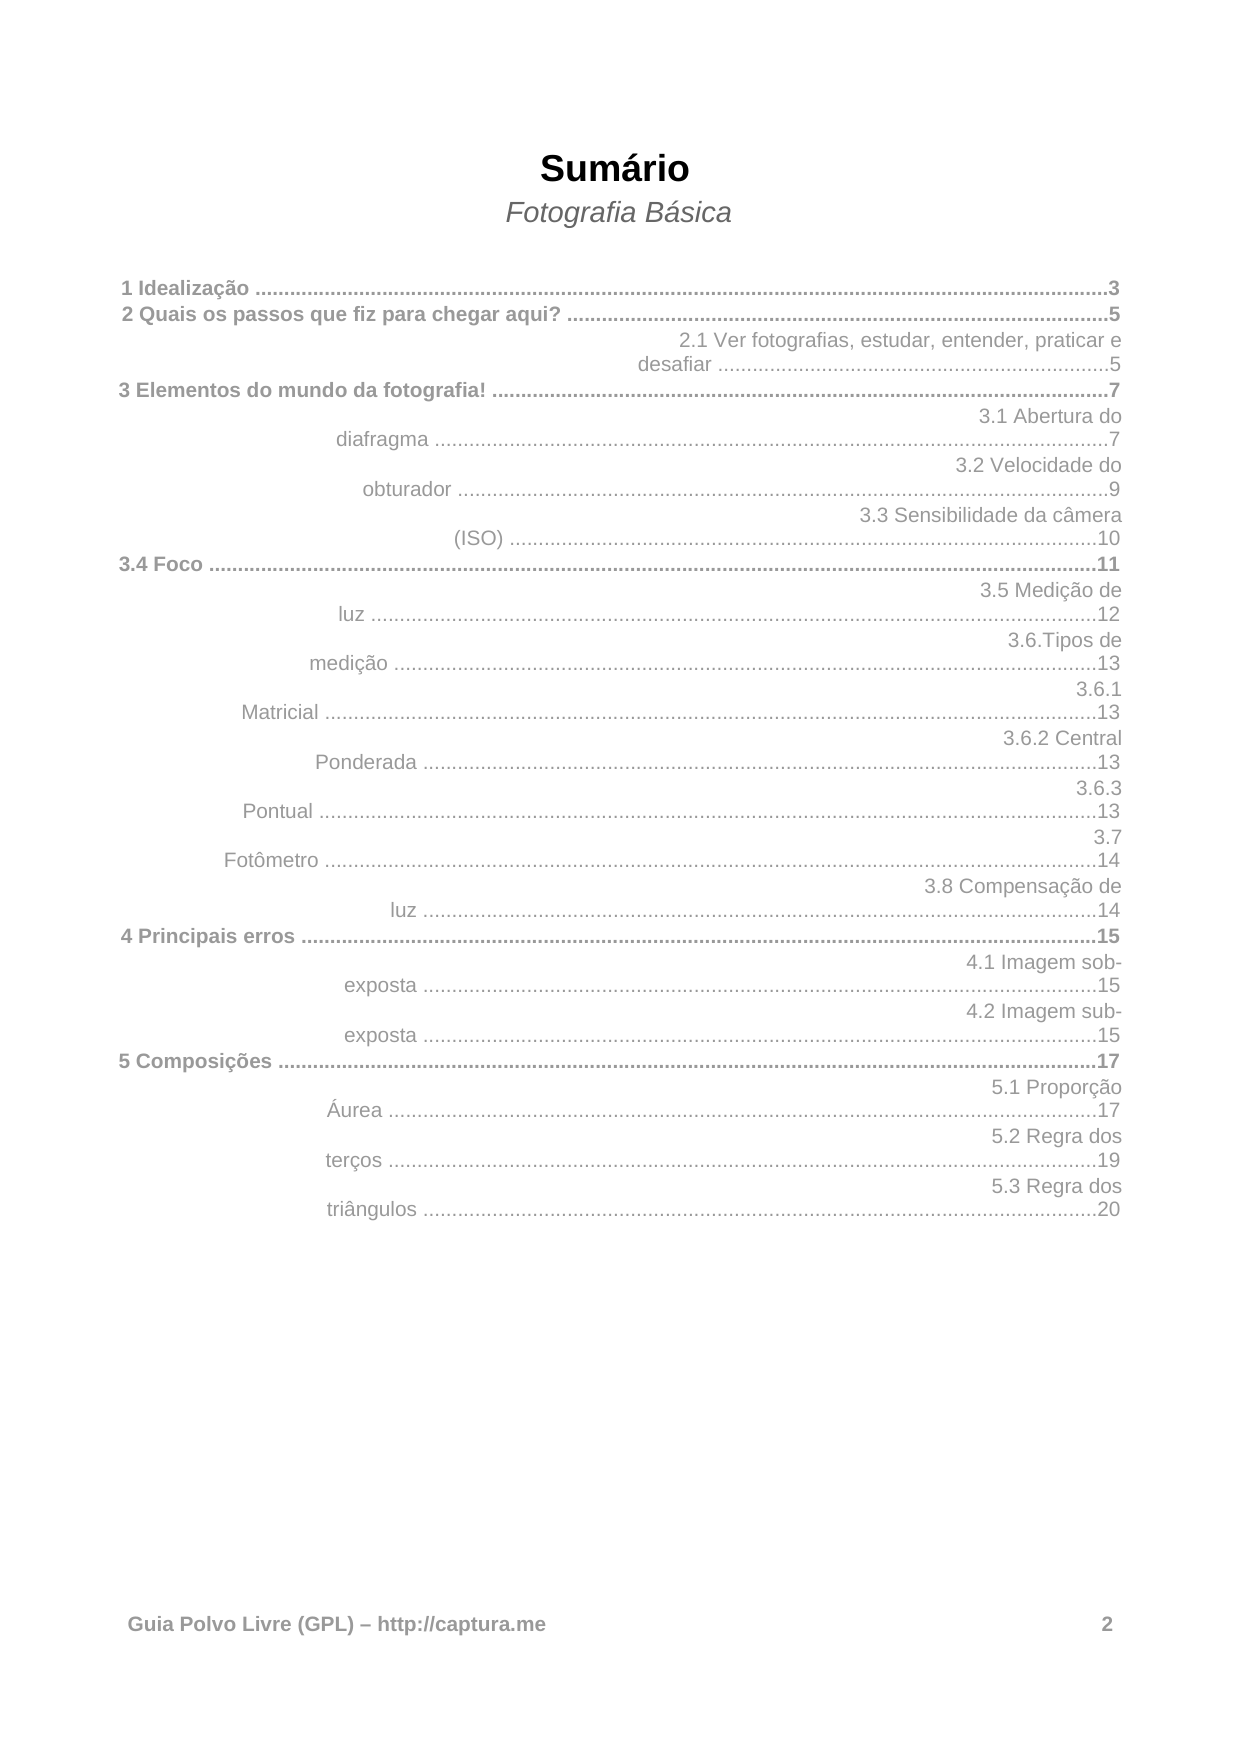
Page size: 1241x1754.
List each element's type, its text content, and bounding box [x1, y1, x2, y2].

text 3.3 Sensibilidade da câmera (ISO) ......................................................................................................10 [118, 503, 1122, 550]
text 3.2 Velocidade do obturador .................................................................................................................9 [118, 454, 1122, 500]
text 5.3 Regra dos triângulos .....................................................................................................................20 [118, 1174, 1122, 1221]
text 3.1 Abertura do diafragma .....................................................................................................................7 [118, 404, 1122, 451]
text 3.4 Foco ..........................................................................................................................................................11 [118, 553, 1122, 576]
text 3.6.2 Central Ponderada .....................................................................................................................13 [118, 727, 1122, 773]
text 5 Composições ..............................................................................................................................................17 [118, 1049, 1122, 1073]
text 3.6.Tipos de medição ..........................................................................................................................13 [118, 628, 1122, 675]
text 4 Principais erros ..........................................................................................................................................15 [118, 924, 1122, 948]
text Sumário [118, 147, 1122, 189]
text 3.7 Fotômetro ......................................................................................................................................14 [118, 826, 1122, 872]
text 3.8 Compensação de luz .....................................................................................................................14 [118, 875, 1122, 922]
text 3.6.3 Pontual .......................................................................................................................................13 [118, 776, 1122, 823]
text 5.2 Regra dos terços ...........................................................................................................................19 [118, 1125, 1122, 1171]
text 4.2 Imagem sub-exposta .....................................................................................................................15 [118, 1000, 1122, 1046]
text 4.1 Imagem sob-exposta .....................................................................................................................15 [118, 951, 1122, 997]
text 3.5 Medição de luz ..............................................................................................................................12 [118, 579, 1122, 625]
text 1 Idealização ....................................................................................................................................................3 [118, 277, 1122, 300]
text 3 Elementos do mundo da fotografia! ...........................................................................................................7 [118, 378, 1122, 402]
text 2 Quais os passos que fiz para chegar aqui? ..............................................................................................5 [118, 303, 1122, 326]
text 5.1 Proporção Áurea ...........................................................................................................................17 [118, 1076, 1122, 1122]
text 3.6.1 Matricial ......................................................................................................................................13 [118, 678, 1122, 724]
text 2.1 Ver fotografias, estudar, entender, praticar e desafiar ....................................................................5 [118, 329, 1122, 376]
text Fotografia Básica [118, 196, 1122, 228]
